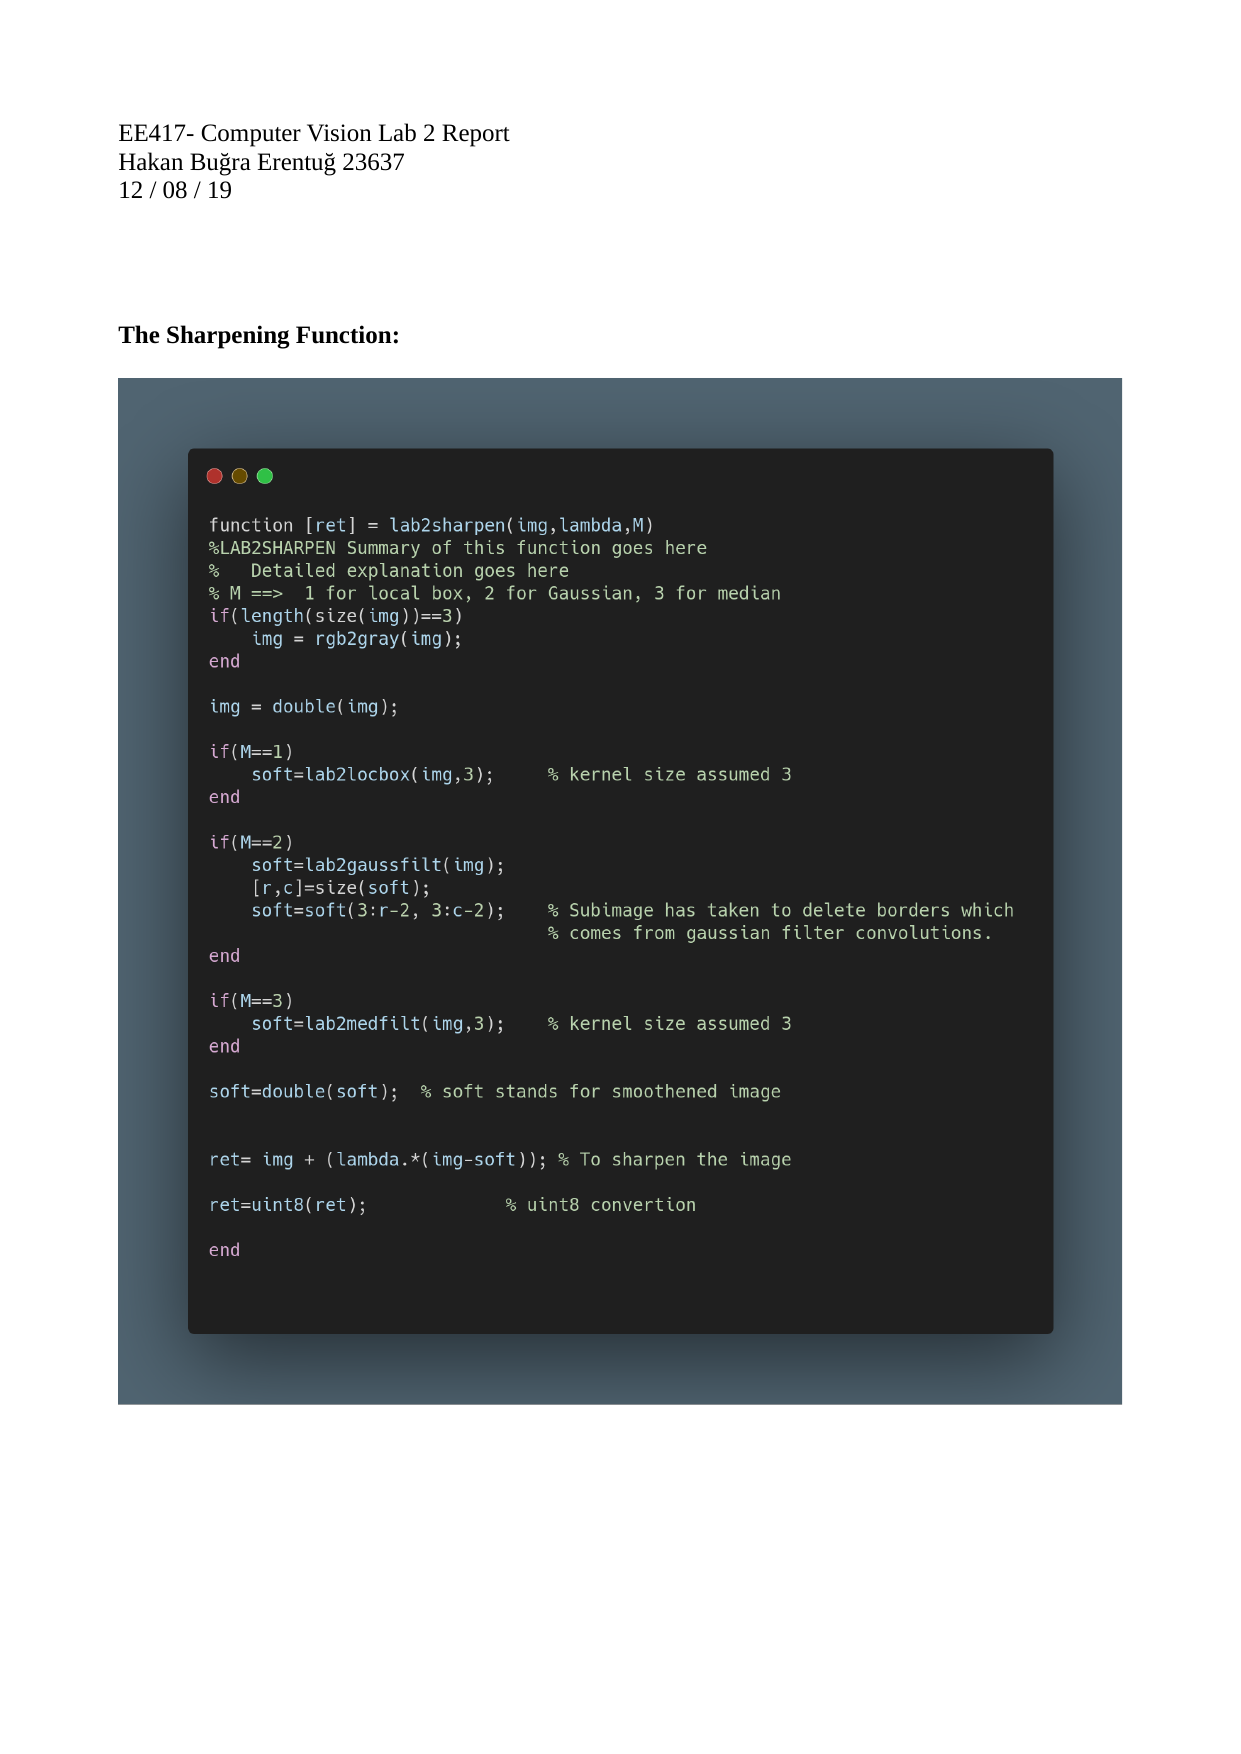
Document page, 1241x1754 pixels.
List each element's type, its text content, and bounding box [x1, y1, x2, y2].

text The Sharpening Function: [118, 320, 1122, 349]
picture [118, 377, 1123, 1405]
